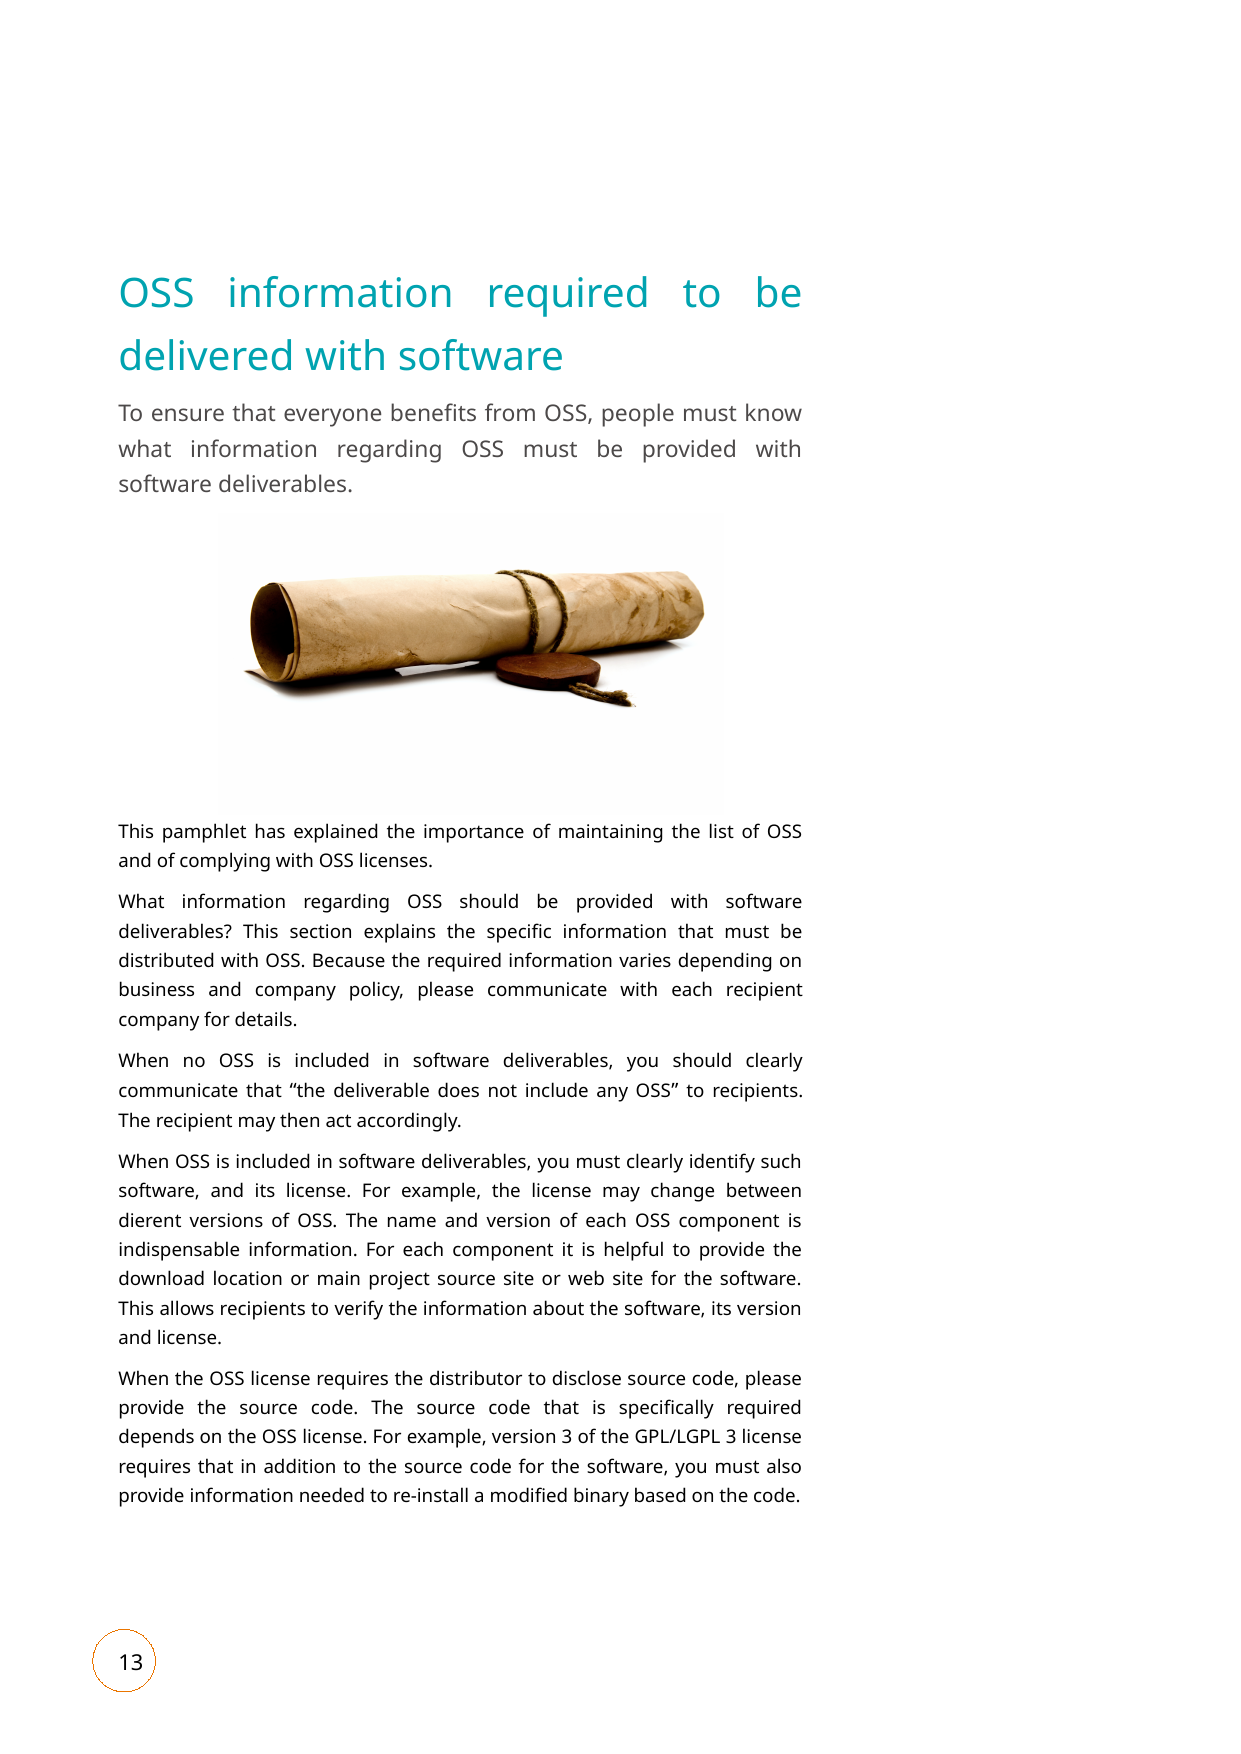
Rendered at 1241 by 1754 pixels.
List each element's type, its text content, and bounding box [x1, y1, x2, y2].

text When no OSS is included in software deliverables, you should clearly communicate that “the deliverable does not include any OSS” to recipients. The recipient may then act accordingly. [118, 1047, 803, 1133]
text To ensure that everyone benefits from OSS, people must know what information regarding OSS must be provided with software deliverables. [118, 397, 803, 500]
text When the OSS license requires the distributor to disclose source code, please provide the source code. The source code that is specifically required depends on the OSS license. For example, version 3 of the GPL/LGPL 3 license requires that in addition to the source code for the software, you must also provide information needed to re-install a modified binary based on the code. [118, 1365, 803, 1508]
text This pamphlet has explained the importance of maintaining the list of OSS and of complying with OSS licenses. [118, 510, 803, 873]
text OSS information required to be delivered with software [118, 263, 803, 382]
text What information regarding OSS should be provided with software deliverables? This section explains the specific information that must be distributed with OSS. Because the required information varies depending on business and company policy, please communicate with each recipient company for details. [118, 889, 803, 1031]
picture [217, 513, 725, 815]
text When OSS is included in software deliverables, you must clearly identify such software, and its license. For example, the license may change between dierent versions of OSS. The name and version of each OSS component is indispensable information. For each component it is helpful to provide the download location or main project source site or web site for the software. This allows recipients to verify the information about the software, its version and license. [118, 1148, 803, 1349]
